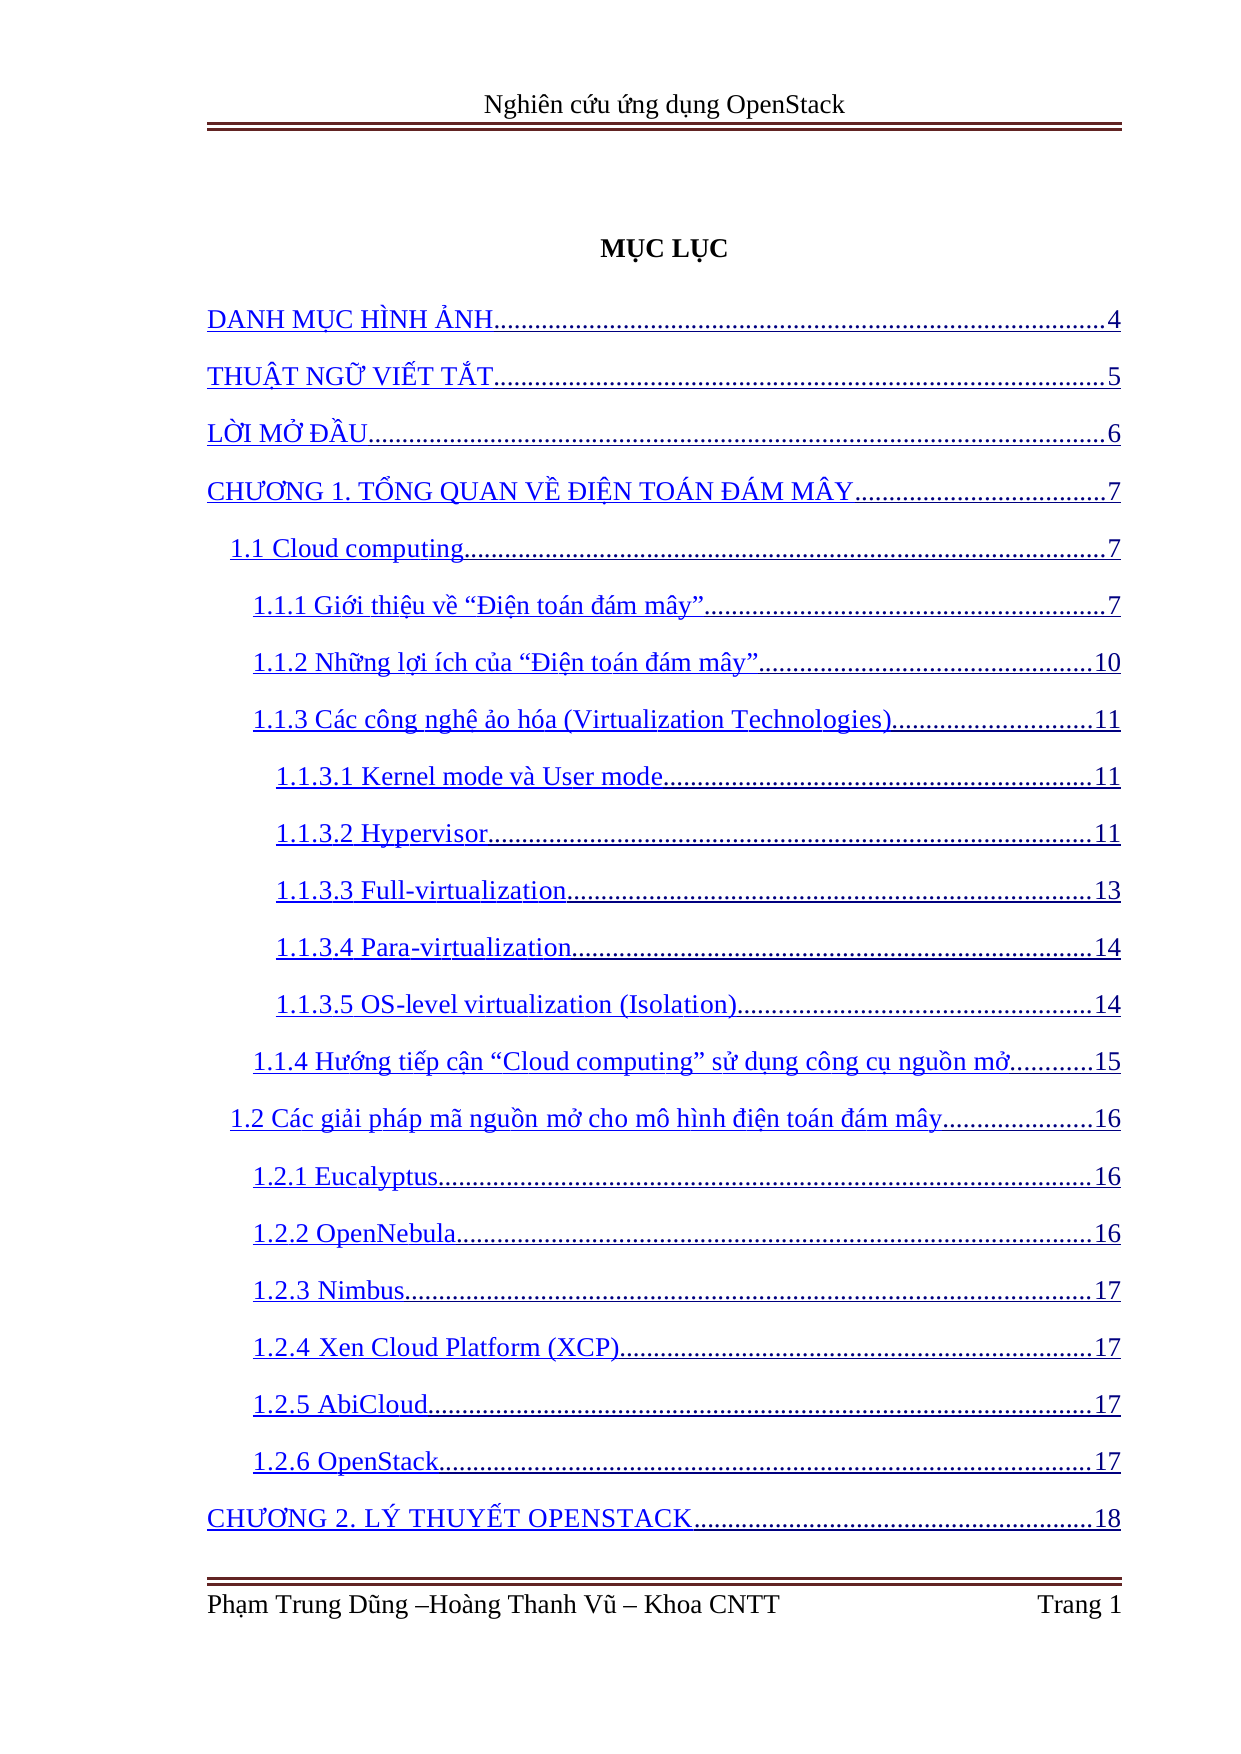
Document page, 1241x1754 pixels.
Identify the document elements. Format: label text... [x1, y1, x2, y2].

text DANH MỤC HÌNH ẢNH 4 [207, 303, 1122, 334]
text 1.1.3.2 Hypervisor 11 [276, 817, 1122, 848]
text 1.1.3.1 Kernel mode và User mode 11 [276, 760, 1122, 791]
text LỜI MỞ ĐẦU 6 [207, 418, 1122, 449]
text 1.2.6 OpenStack 17 [253, 1445, 1122, 1476]
text 1.2.3 Nimbus 17 [253, 1274, 1122, 1305]
text CHƯƠNG 1. TỔNG QUAN VỀ ĐIỆN TOÁN ĐÁM MÂY 7 [207, 475, 1122, 506]
text 1.2 Các giải pháp mã nguồn mở cho mô hình điện toán đám mây 16 [230, 1103, 1122, 1134]
text CHƯƠNG 2. LÝ THUYẾT OPENSTACK 18 [207, 1502, 1122, 1533]
text 1.1.1 Giới thiệu về “Điện toán đám mây” 7 [253, 589, 1122, 620]
text 1.1.4 Hướng tiếp cận “Cloud computing” sử dụng công cụ nguồn mở 15 [253, 1046, 1122, 1077]
text 1.1.2 Những lợi ích của “Điện toán đám mây” 10 [253, 646, 1122, 677]
text 1.1.3 Các công nghệ ảo hóa (Virtualization Technologies) 11 [253, 703, 1122, 734]
text 1.2.5 AbiCloud 17 [253, 1388, 1122, 1419]
text 1.2.1 Eucalyptus 16 [253, 1160, 1122, 1191]
text 1.1 Cloud computing 7 [230, 532, 1122, 563]
text 1.1.3.5 OS-level virtualization (Isolation) 14 [276, 988, 1122, 1019]
text 1.2.2 OpenNebula 16 [253, 1217, 1122, 1248]
text 1.2.4 Xen Cloud Platform (XCP) 17 [253, 1331, 1122, 1362]
text MỤC LỤC [207, 232, 1122, 263]
text 1.1.3.3 Full-virtualization 13 [276, 874, 1122, 905]
text THUẬT NGỮ VIẾT TẮT 5 [207, 361, 1122, 392]
text 1.1.3.4 Para-virtualization 14 [276, 931, 1122, 962]
